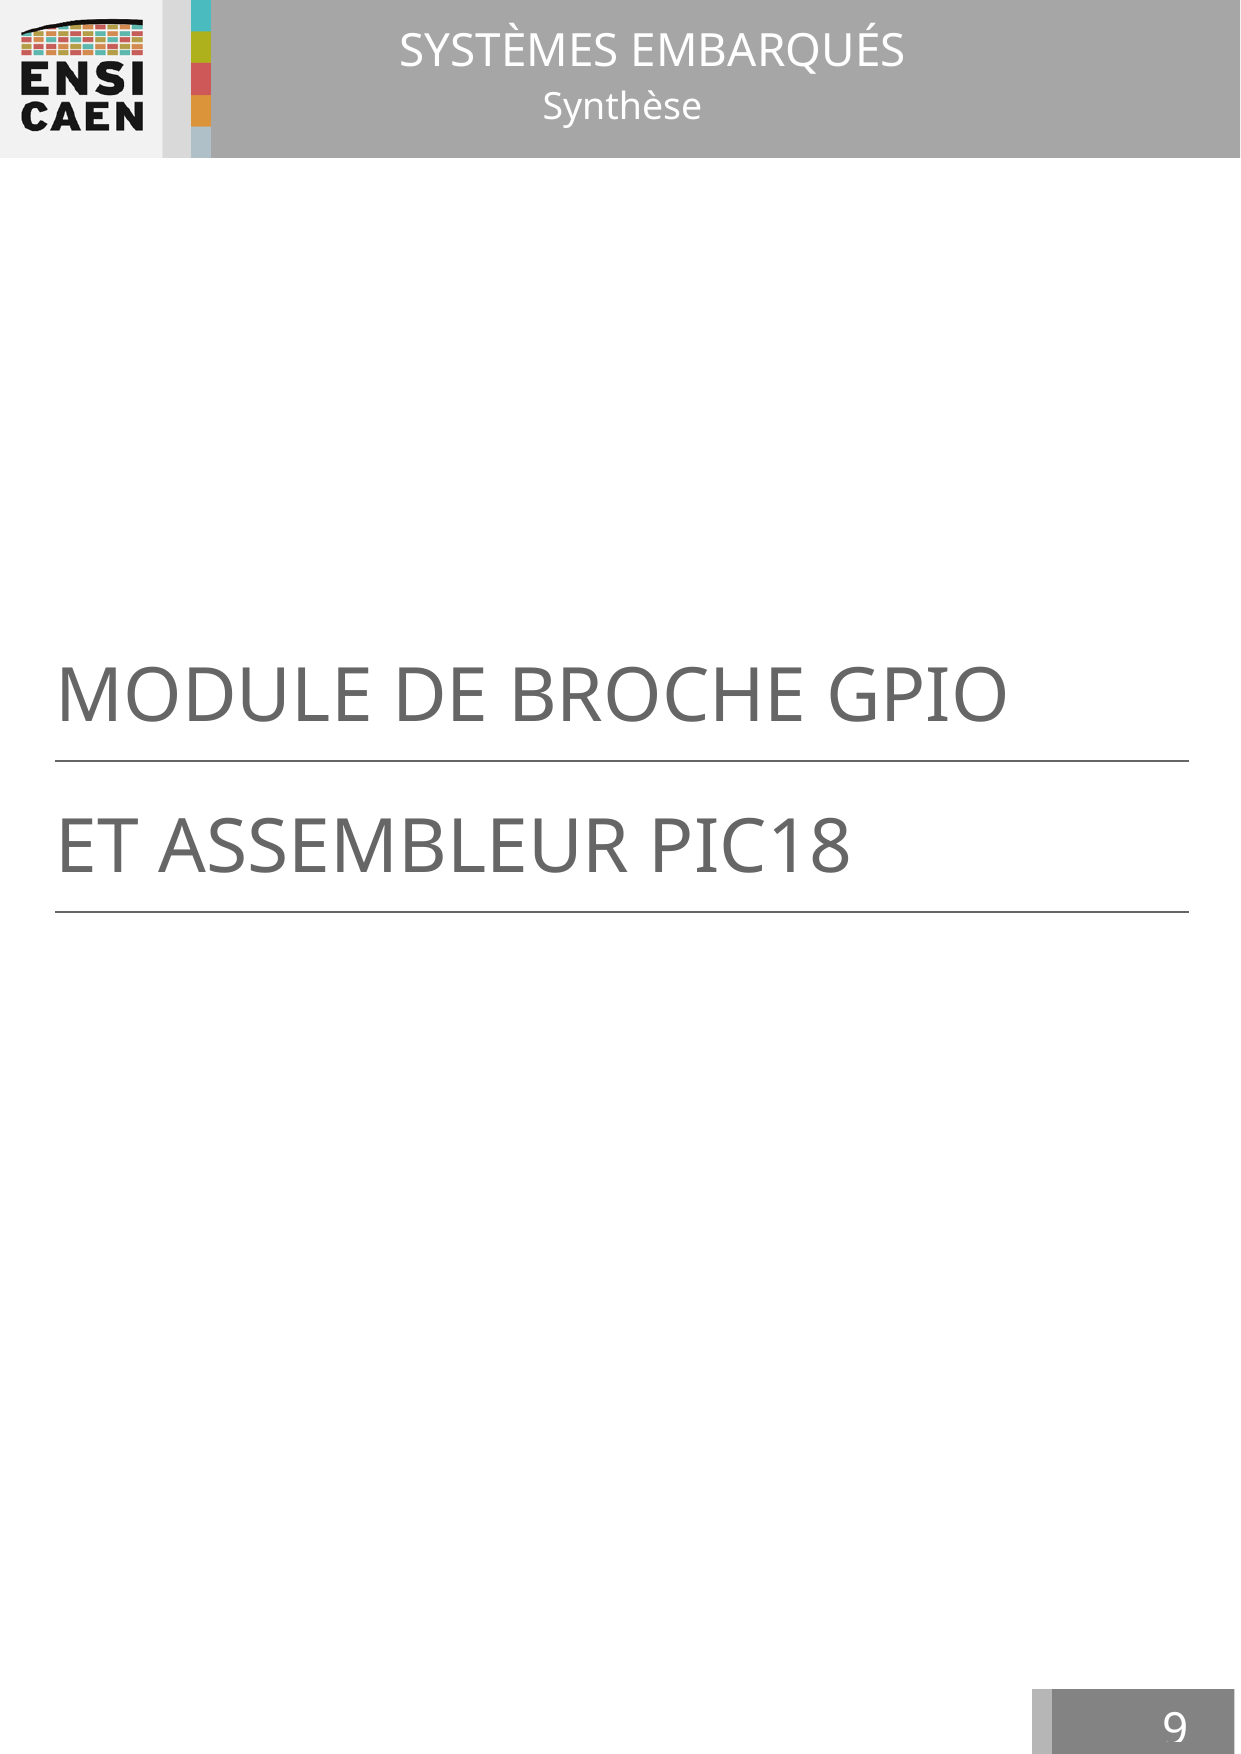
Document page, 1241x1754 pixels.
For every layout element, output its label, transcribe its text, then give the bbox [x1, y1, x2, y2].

text MODULE DE BROCHE GPIO [55, 641, 1189, 743]
picture [1032, 1689, 1235, 1754]
text ET ASSEMBLEUR PIC18 [55, 792, 1189, 894]
picture [0, 0, 1241, 158]
